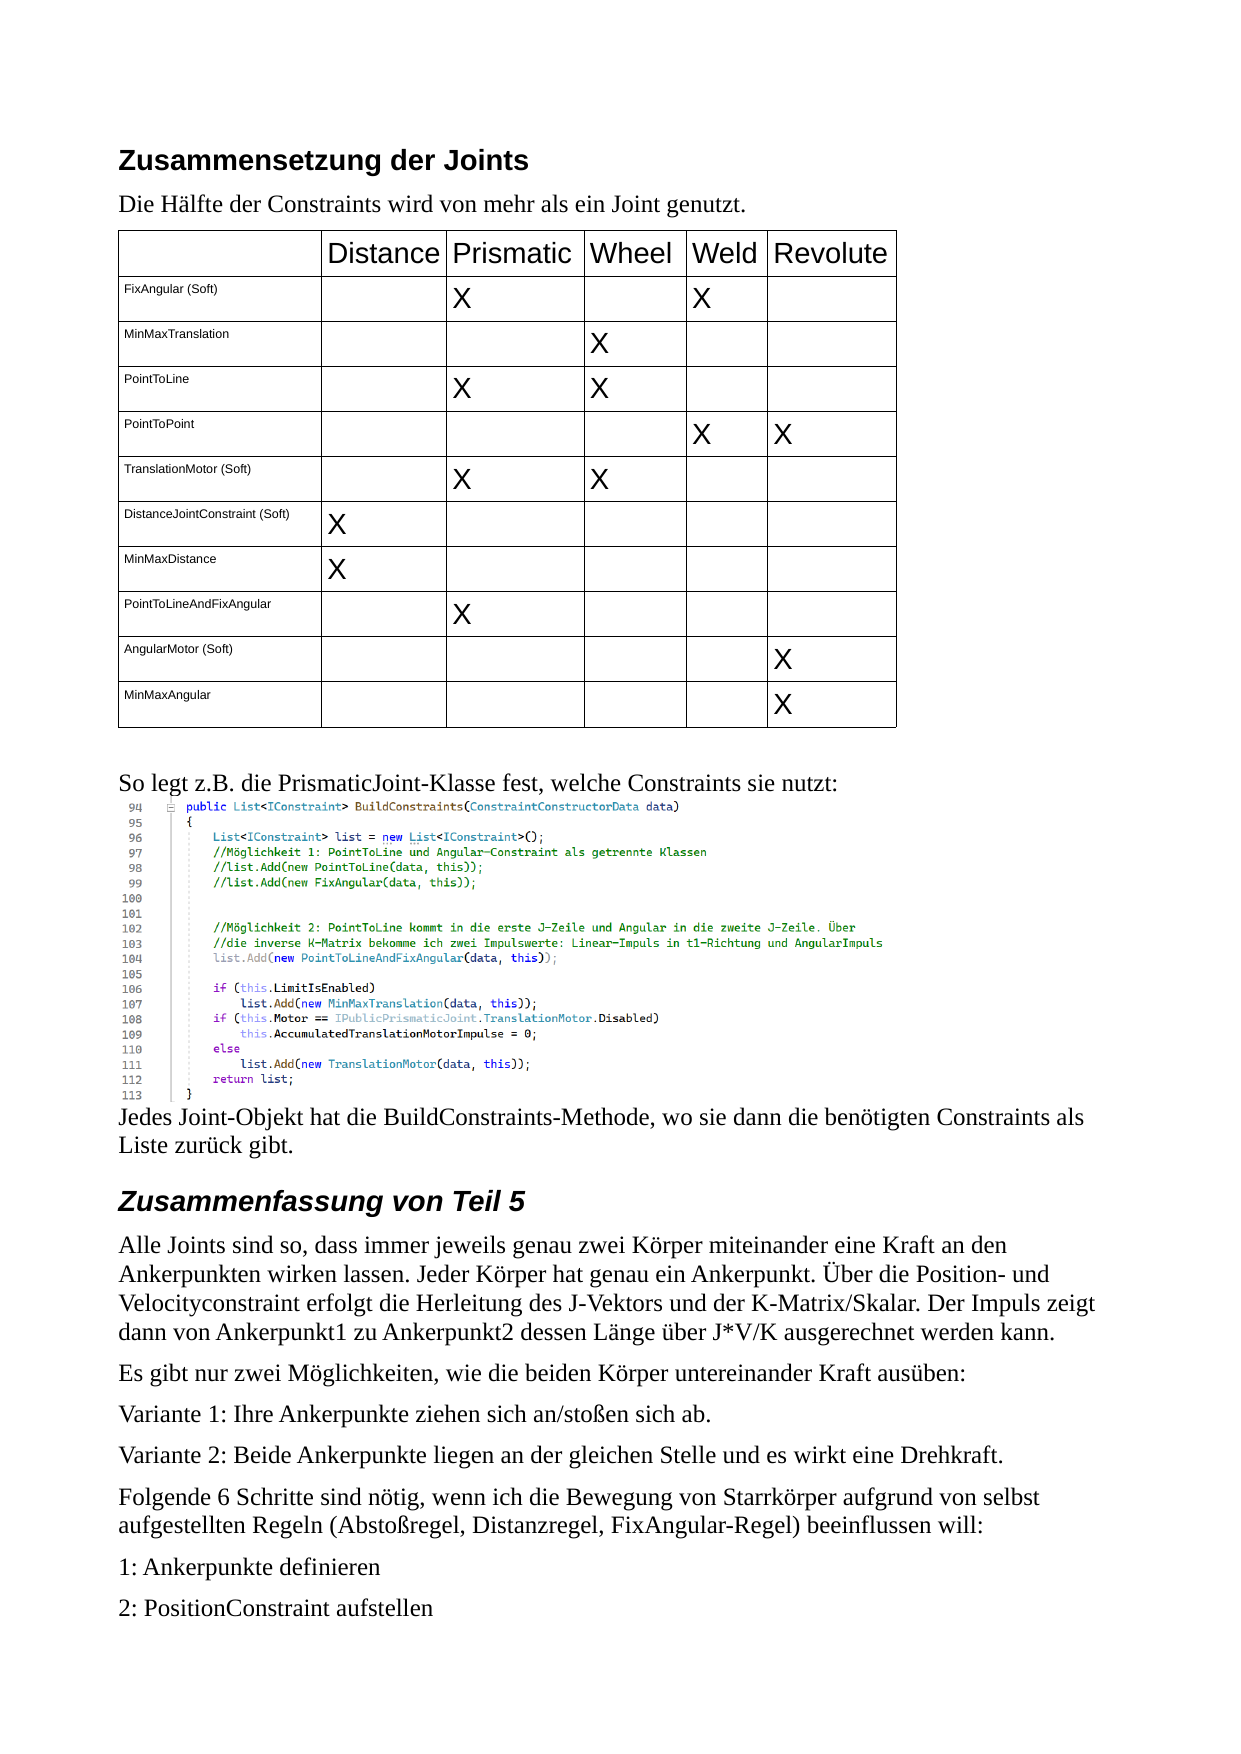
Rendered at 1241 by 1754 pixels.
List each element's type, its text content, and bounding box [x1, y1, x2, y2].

table_cell [322, 637, 446, 681]
table_cell [687, 682, 767, 727]
text Variante 1: Ihre Ankerpunkte ziehen sich an/stoßen sich ab. [118, 1399, 1122, 1428]
table_cell [322, 682, 446, 727]
table_cell [322, 412, 446, 456]
table_cell X [768, 412, 896, 456]
table_cell [585, 412, 686, 456]
table_cell [768, 592, 896, 636]
table_cell X [687, 412, 767, 456]
table_cell X [687, 277, 767, 321]
table_cell MinMaxAngular [119, 682, 321, 727]
table_cell PointToLine [119, 367, 321, 411]
table_cell [585, 277, 686, 321]
table_cell [585, 592, 686, 636]
table_cell [768, 547, 896, 591]
text Jedes Joint-Objekt hat die BuildConstraints-Methode, wo sie dann die benötigten Constraints als Liste zurück gibt. [118, 797, 1122, 1159]
table_cell [447, 502, 584, 546]
table_cell PointToLineAndFixAngular [119, 592, 321, 636]
picture [118, 796, 884, 1102]
table_cell X [585, 322, 686, 366]
table_cell X [322, 547, 446, 591]
table_cell [447, 547, 584, 591]
text Die Hälfte der Constraints wird von mehr als ein Joint genutzt. [118, 189, 1122, 218]
table_cell [585, 502, 686, 546]
table_cell [687, 547, 767, 591]
table_cell X [768, 682, 896, 727]
text Folgende 6 Schritte sind nötig, wenn ich die Bewegung von Starrkörper aufgrund von selbst aufgestellten Regeln (Abstoßregel, Distanzregel, FixAngular-Regel) beeinflussen will: [118, 1482, 1122, 1539]
table_cell MinMaxDistance [119, 547, 321, 591]
table_cell [768, 277, 896, 321]
text 1: Ankerpunkte definieren [118, 1552, 1122, 1580]
table_cell X [447, 457, 584, 501]
table_cell [447, 412, 584, 456]
table_cell X [322, 502, 446, 546]
table_cell MinMaxTranslation [119, 322, 321, 366]
table_header Wheel [585, 231, 686, 276]
table_header [119, 231, 321, 276]
table_header Revolute [768, 231, 896, 276]
text Es gibt nur zwei Möglichkeiten, wie die beiden Körper untereinander Kraft ausüben: [118, 1358, 1122, 1387]
table_cell [687, 592, 767, 636]
table_cell [447, 322, 584, 366]
subtitle Zusammensetzung der Joints [118, 143, 1122, 177]
table_cell X [447, 277, 584, 321]
table_cell [687, 367, 767, 411]
table_cell [768, 457, 896, 501]
table_cell X [585, 457, 686, 501]
table_cell [447, 637, 584, 681]
table_cell [322, 322, 446, 366]
table_cell [585, 682, 686, 727]
table_cell [768, 322, 896, 366]
table_cell [687, 502, 767, 546]
table_cell [768, 367, 896, 411]
subtitle Zusammenfassung von Teil 5 [118, 1184, 1122, 1218]
table_cell [687, 322, 767, 366]
table_header Prismatic [447, 231, 584, 276]
text Variante 2: Beide Ankerpunkte liegen an der gleichen Stelle und es wirkt eine Drehkraft. [118, 1440, 1122, 1469]
table_cell [322, 277, 446, 321]
table_cell [687, 637, 767, 681]
text Alle Joints sind so, dass immer jeweils genau zwei Körper miteinander eine Kraft an den Ankerpunkten wirken lassen. Jeder Körper hat genau ein Ankerpunkt. Über die Position- und Velocityconstraint erfolgt die Herleitung des J-Vektors und der K-Matrix/Skalar. Der Impuls zeigt dann von Ankerpunkt1 zu Ankerpunkt2 dessen Länge über J*V/K ausgerechnet werden kann. [118, 1230, 1122, 1345]
table_cell TranslationMotor (Soft) [119, 457, 321, 501]
table_header Distance [322, 231, 446, 276]
table_cell [322, 457, 446, 501]
table_cell [585, 547, 686, 591]
text 2: PositionConstraint aufstellen [118, 1593, 1122, 1622]
table_cell PointToPoint [119, 412, 321, 456]
table_cell DistanceJointConstraint (Soft) [119, 502, 321, 546]
table_cell [768, 502, 896, 546]
text So legt z.B. die PrismaticJoint-Klasse fest, welche Constraints sie nutzt: [118, 768, 1122, 797]
table_cell [322, 367, 446, 411]
table_header Weld [687, 231, 767, 276]
table_cell [585, 637, 686, 681]
table_cell [447, 682, 584, 727]
table_cell [322, 592, 446, 636]
table_cell X [447, 592, 584, 636]
table_cell [687, 457, 767, 501]
table_cell FixAngular (Soft) [119, 277, 321, 321]
table_cell AngularMotor (Soft) [119, 637, 321, 681]
table_cell X [768, 637, 896, 681]
table_cell X [585, 367, 686, 411]
table_cell X [447, 367, 584, 411]
